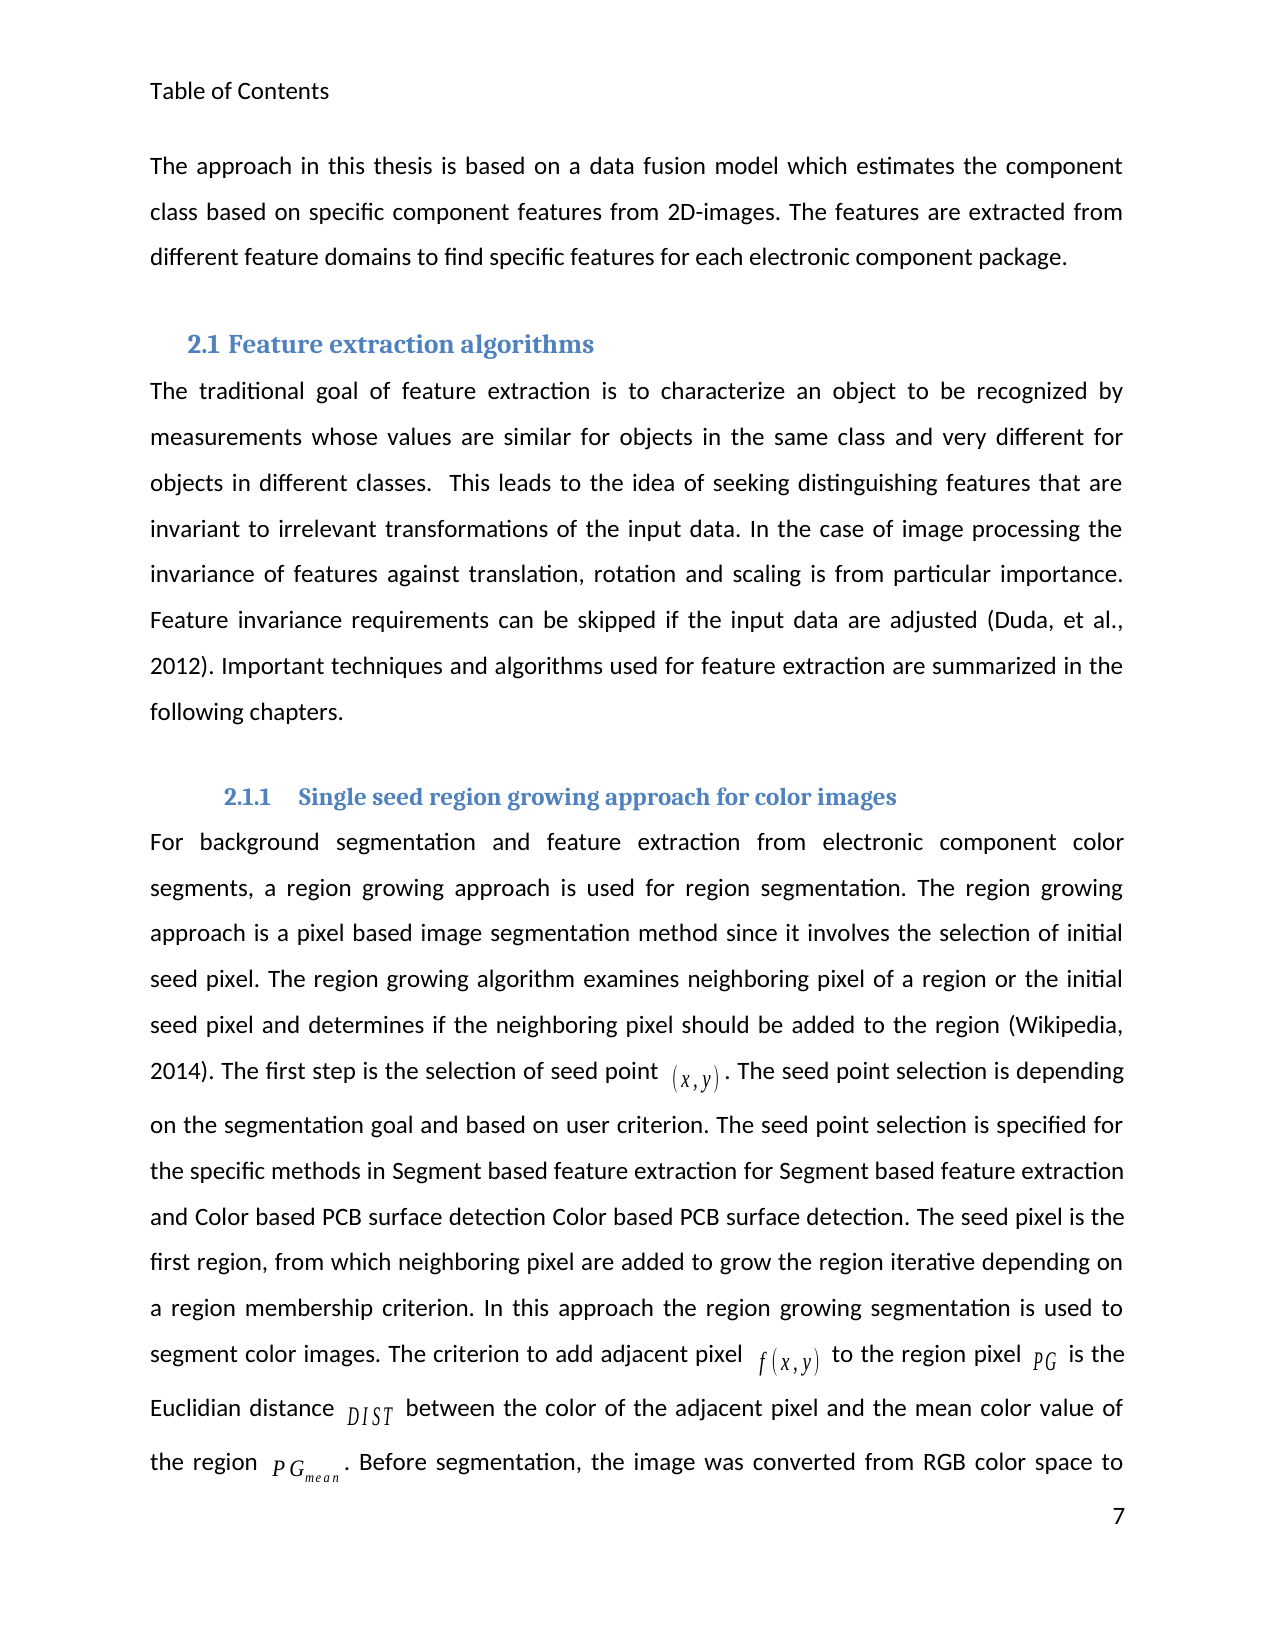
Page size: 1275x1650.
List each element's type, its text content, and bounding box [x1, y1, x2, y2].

subtitle Single seed region growing approach for color images [224, 783, 1125, 812]
text The traditional goal of feature extraction is to characterize an object to be recognized by measurements whose values are similar for objects in the same class and very different for objects in different classes. This leads to the idea of seeking distinguishing features that are invariant to irrelevant transformations of the input data. In the case of image processing the invariance of features against translation, rotation and scaling is from particular importance. Feature invariance requirements can be skipped if the input data are adjusted (Duda, et al., 2012). Important techniques and algorithms used for feature extraction are summarized in the following chapters. [150, 376, 1125, 726]
subtitle Feature extraction algorithms [187, 329, 1125, 360]
text For background segmentation and feature extraction from electronic component color segments, a region growing approach is used for region segmentation. The region growing approach is a pixel based image segmentation method since it involves the selection of initial seed pixel. The region growing algorithm examines neighboring pixel of a region or the initial seed pixel and determines if the neighboring pixel should be added to the region (Wikipedia, 2014). The first step is the selection of seed point. The seed point selection is depending on the segmentation goal and based on user criterion. The seed point selection is specified for the specific methods in Segment based feature extraction for Segment based feature extraction and Color based PCB surface detection Color based PCB surface detection. The seed pixel is the first region, from which neighboring pixel are added to grow the region iterative depending on a region membership criterion. In this approach the region growing segmentation is used to segment color images. The criterion to add adjacent pixel to the region pixel is the Euclidian distance between the color of the adjacent pixel and the mean color value of the region. Before segmentation, the image was converted from RGB color space to HSV color space and the gray scaled values in the three channels where linear scaled between 0 and 1. [150, 826, 1125, 1486]
text The approach in this thesis is based on a data fusion model which estimates the component class based on specific component features from 2D-images. The features are extracted from different feature domains to find specific features for each electronic component package. [150, 150, 1125, 272]
